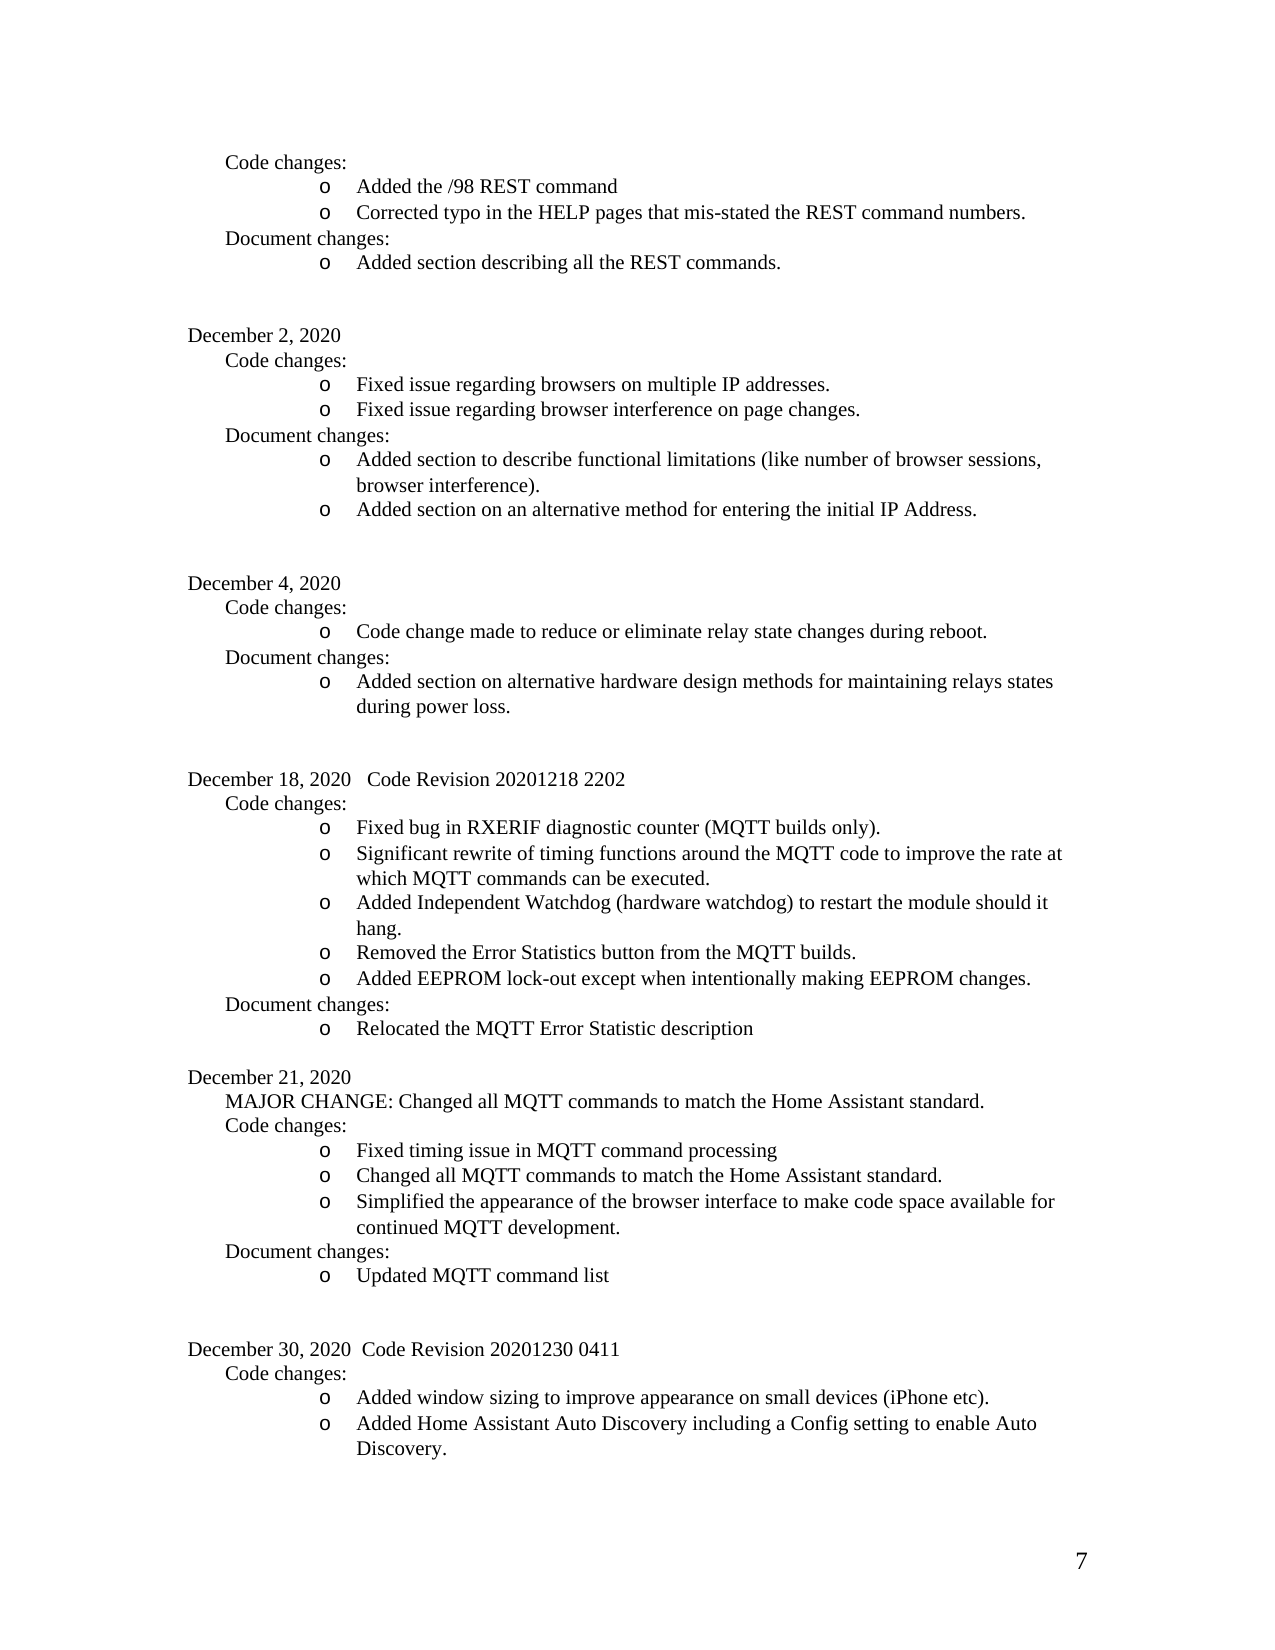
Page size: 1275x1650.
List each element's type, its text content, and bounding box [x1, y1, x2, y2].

list Significant rewrite of timing functions around the MQTT code to improve the rate at which MQTT commands can be executed. [319, 840, 1087, 890]
list Relocated the MQTT Error Statistic description [319, 1016, 1087, 1041]
text Code changes: [225, 347, 1087, 372]
text MAJOR CHANGE: Changed all MQTT commands to match the Home Assistant standard. [225, 1089, 1087, 1113]
text Code changes: [225, 1361, 1087, 1385]
list Added the /98 REST command [319, 174, 1087, 200]
list Removed the Error Statistics button from the MQTT builds. [319, 940, 1087, 966]
text Document changes: [225, 1239, 1087, 1263]
list Added section describing all the REST commands. [319, 249, 1087, 275]
list Updated MQTT command list [319, 1263, 1087, 1288]
text December 18, 2020 Code Revision 20201218 2202 [187, 767, 1087, 791]
list Added EEPROM lock-out except when intentionally making EEPROM changes. [319, 966, 1087, 991]
list Fixed issue regarding browser interference on page changes. [319, 397, 1087, 423]
text Document changes: [225, 644, 1087, 669]
list Changed all MQTT commands to match the Home Assistant standard. [319, 1163, 1087, 1189]
text Document changes: [225, 423, 1087, 447]
list Added window sizing to improve appearance on small devices (iPhone etc). [319, 1385, 1087, 1411]
list Fixed issue regarding browsers on multiple IP addresses. [319, 372, 1087, 397]
list Added Home Assistant Auto Discovery including a Config setting to enable Auto Discovery. [319, 1411, 1087, 1460]
list Added section on an alternative method for entering the initial IP Address. [319, 497, 1087, 523]
list Fixed timing issue in MQTT command processing [319, 1137, 1087, 1163]
list Code change made to reduce or eliminate relay state changes during reboot. [319, 619, 1087, 644]
list Simplified the appearance of the browser interface to make code space available for continued MQTT development. [319, 1189, 1087, 1239]
list Fixed bug in RXERIF diagnostic counter (MQTT builds only). [319, 815, 1087, 840]
list Added section on alternative hardware design methods for maintaining relays states during power loss. [319, 669, 1087, 718]
list Corrected typo in the HELP pages that mis-stated the REST command numbers. [319, 200, 1087, 226]
text December 30, 2020 Code Revision 20201230 0411 [187, 1337, 1087, 1361]
text Code changes: [225, 150, 1087, 174]
text Code changes: [225, 595, 1087, 619]
text December 21, 2020 [187, 1065, 1087, 1089]
list Added Independent Watchdog (hardware watchdog) to restart the module should it hang. [319, 890, 1087, 940]
text Document changes: [225, 226, 1087, 249]
text Code changes: [225, 791, 1087, 815]
text December 2, 2020 [187, 323, 1087, 347]
text Document changes: [225, 991, 1087, 1016]
list Added section to describe functional limitations (like number of browser sessions, browser interference). [319, 447, 1087, 497]
text December 4, 2020 [187, 571, 1087, 595]
text Code changes: [225, 1113, 1087, 1137]
